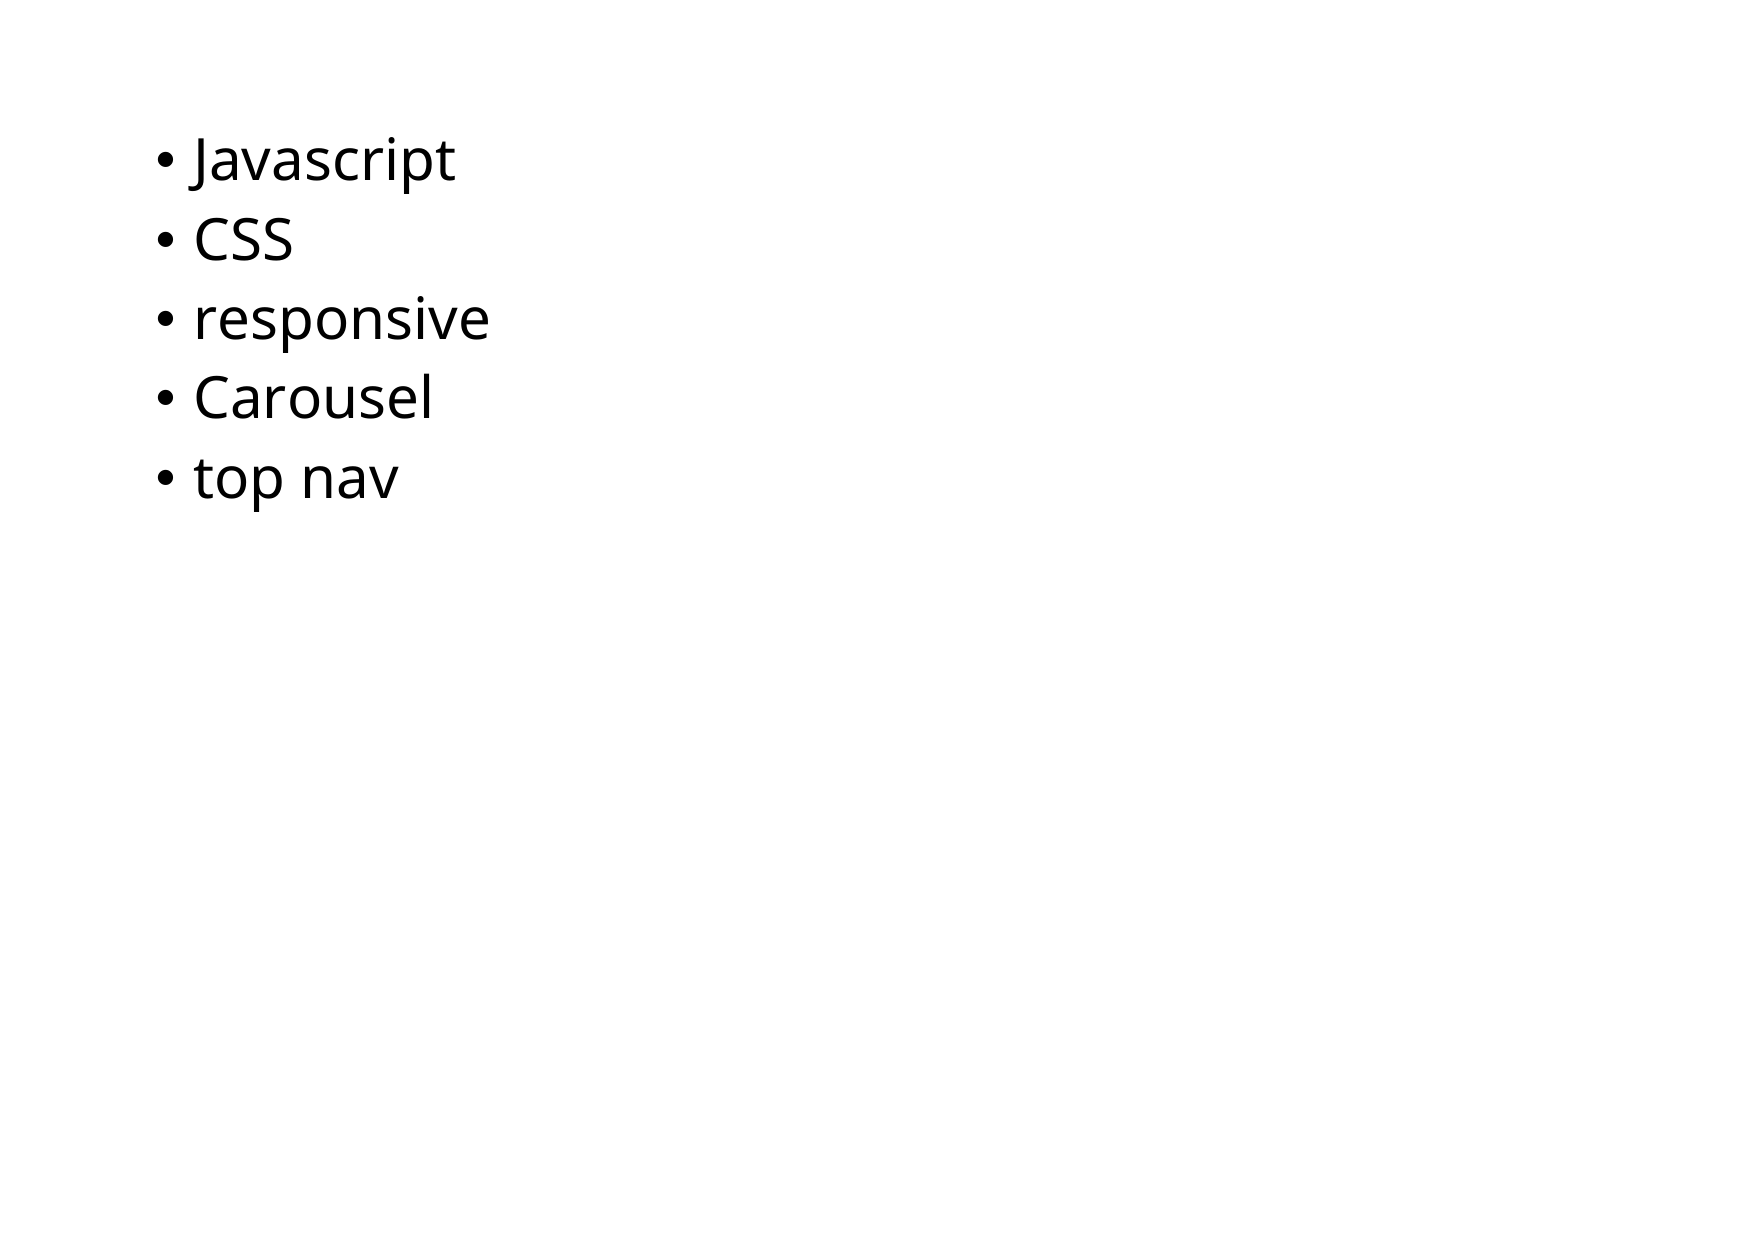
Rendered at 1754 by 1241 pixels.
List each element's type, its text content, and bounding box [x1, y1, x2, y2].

list responsive [156, 277, 1636, 357]
list Javascript [156, 118, 1636, 198]
list Carousel [156, 357, 1636, 436]
list CSS [156, 198, 1636, 277]
list top nav [156, 436, 1636, 516]
